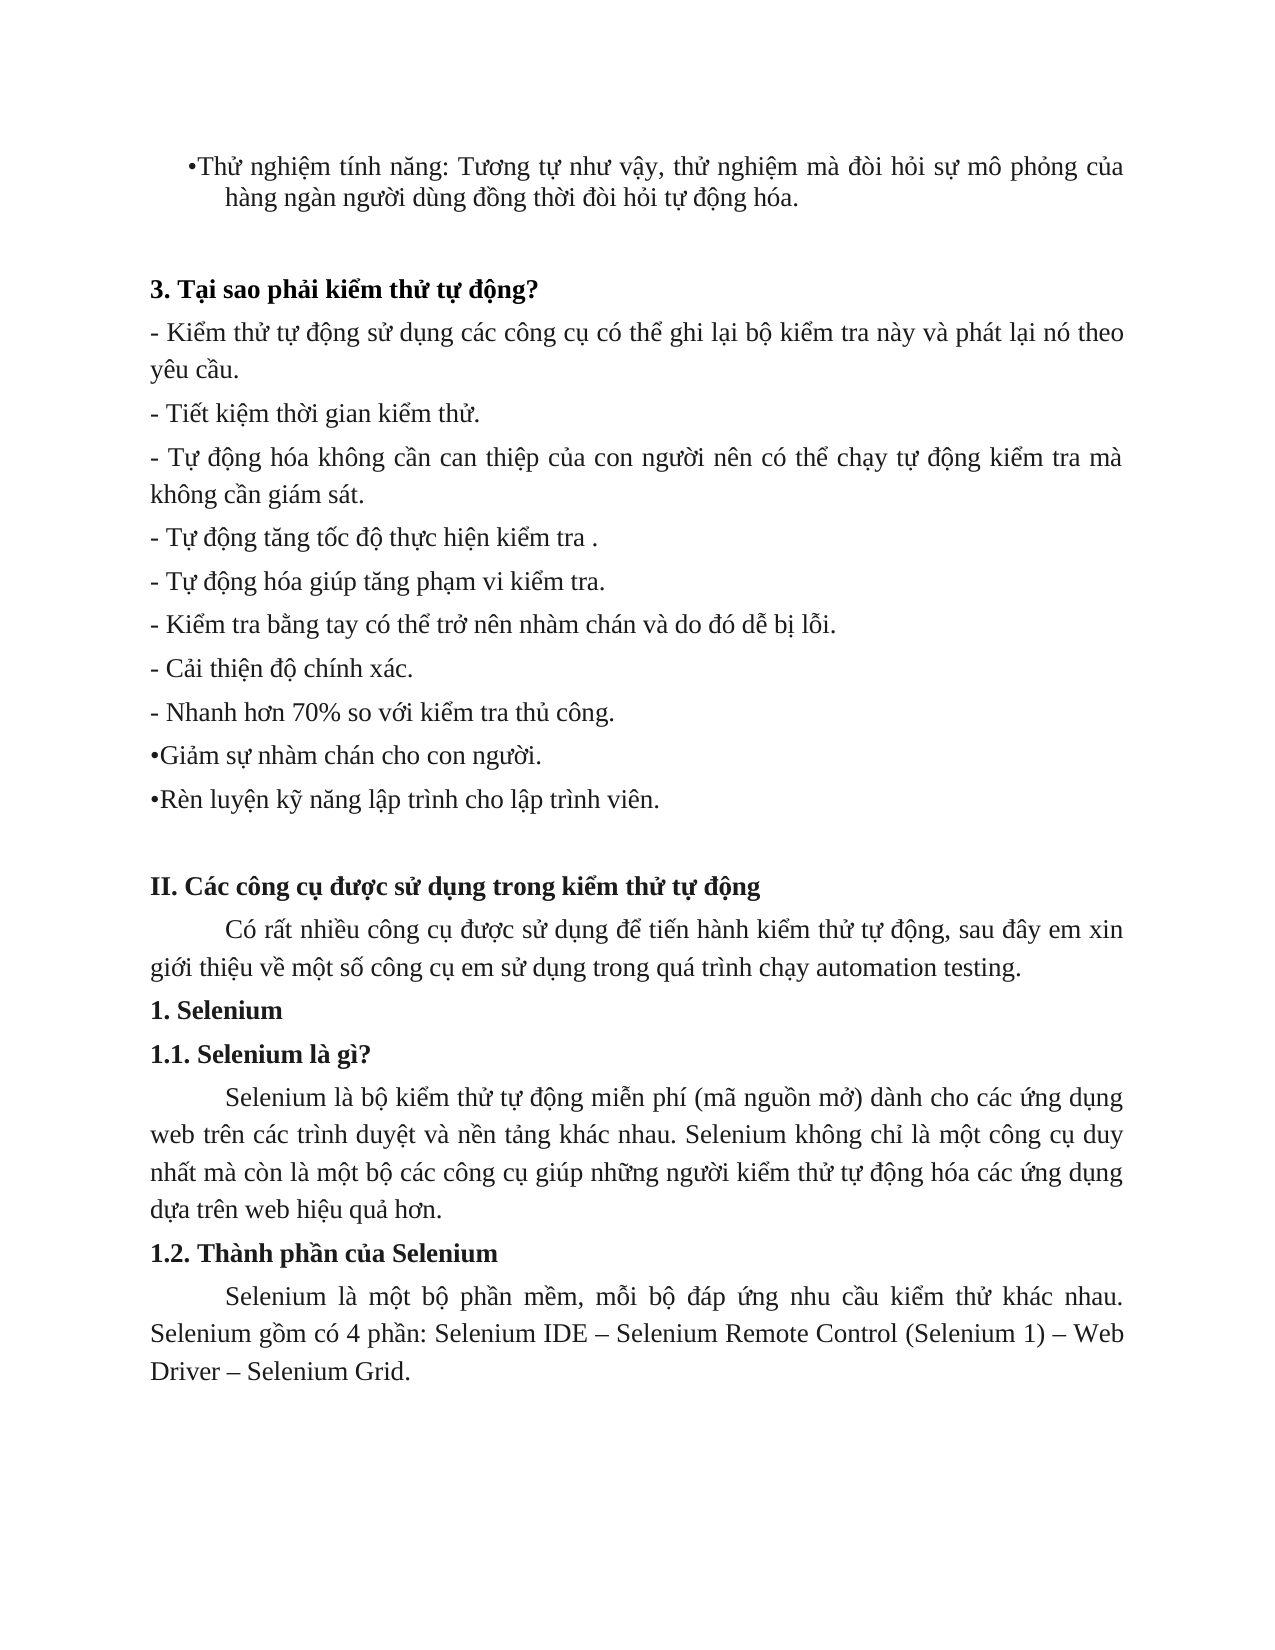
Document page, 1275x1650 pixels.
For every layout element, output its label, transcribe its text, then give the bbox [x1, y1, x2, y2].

text Selenium là một bộ phần mềm, mỗi bộ đáp ứng nhu cầu kiểm thử khác nhau. Selenium gồm có 4 phần: Selenium IDE – Selenium Remote Control (Selenium 1) – Web Driver – Selenium Grid. [150, 1280, 1125, 1386]
text Selenium là bộ kiểm thử tự động miễn phí (mã nguồn mở) dành cho các ứng dụng web trên các trình duyệt và nền tảng khác nhau. Selenium không chỉ là một công cụ duy nhất mà còn là một bộ các công cụ giúp những người kiểm thử tự động hóa các ứng dụng dựa trên web hiệu quả hơn. [150, 1081, 1125, 1224]
text - Tự động hóa giúp tăng phạm vi kiểm tra. [150, 565, 1125, 596]
list Giảm sự nhàm chán cho con người. [150, 739, 1125, 770]
text II. Các công cụ được sử dụng trong kiểm thử tự động [150, 870, 1125, 901]
text 1.1. Selenium là gì? [150, 1038, 1125, 1069]
text - Tự động tăng tốc độ thực hiện kiểm tra . [150, 521, 1125, 553]
text 3. Tại sao phải kiểm thử tự động? [150, 273, 1126, 304]
list Rèn luyện kỹ năng lập trình cho lập trình viên. [150, 783, 1125, 814]
text 1. Selenium [150, 994, 1125, 1025]
text - Tự động hóa không cần can thiệp của con người nên có thể chạy tự động kiểm tra mà không cần giám sát. [150, 441, 1125, 509]
text - Tiết kiệm thời gian kiểm thử. [150, 397, 1125, 428]
list Thử nghiệm tính năng: Tương tự như vậy, thử nghiệm mà đòi hỏi sự mô phỏng của hàng ngàn người dùng đồng thời đòi hỏi tự động hóa. [187, 150, 1125, 212]
text - Kiểm tra bằng tay có thể trở nên nhàm chán và do đó dễ bị lỗi. [150, 608, 1125, 640]
text Có rất nhiều công cụ được sử dụng để tiến hành kiểm thử tự động, sau đây em xin giới thiệu về một số công cụ em sử dụng trong quá trình chạy automation testing. [150, 913, 1125, 982]
text 1.2. Thành phần của Selenium [150, 1237, 1125, 1268]
text - Nhanh hơn 70% so với kiểm tra thủ công. [150, 696, 1125, 727]
text - Kiểm thử tự động sử dụng các công cụ có thể ghi lại bộ kiểm tra này và phát lại nó theo yêu cầu. [150, 316, 1125, 385]
text - Cải thiện độ chính xác. [150, 652, 1125, 683]
